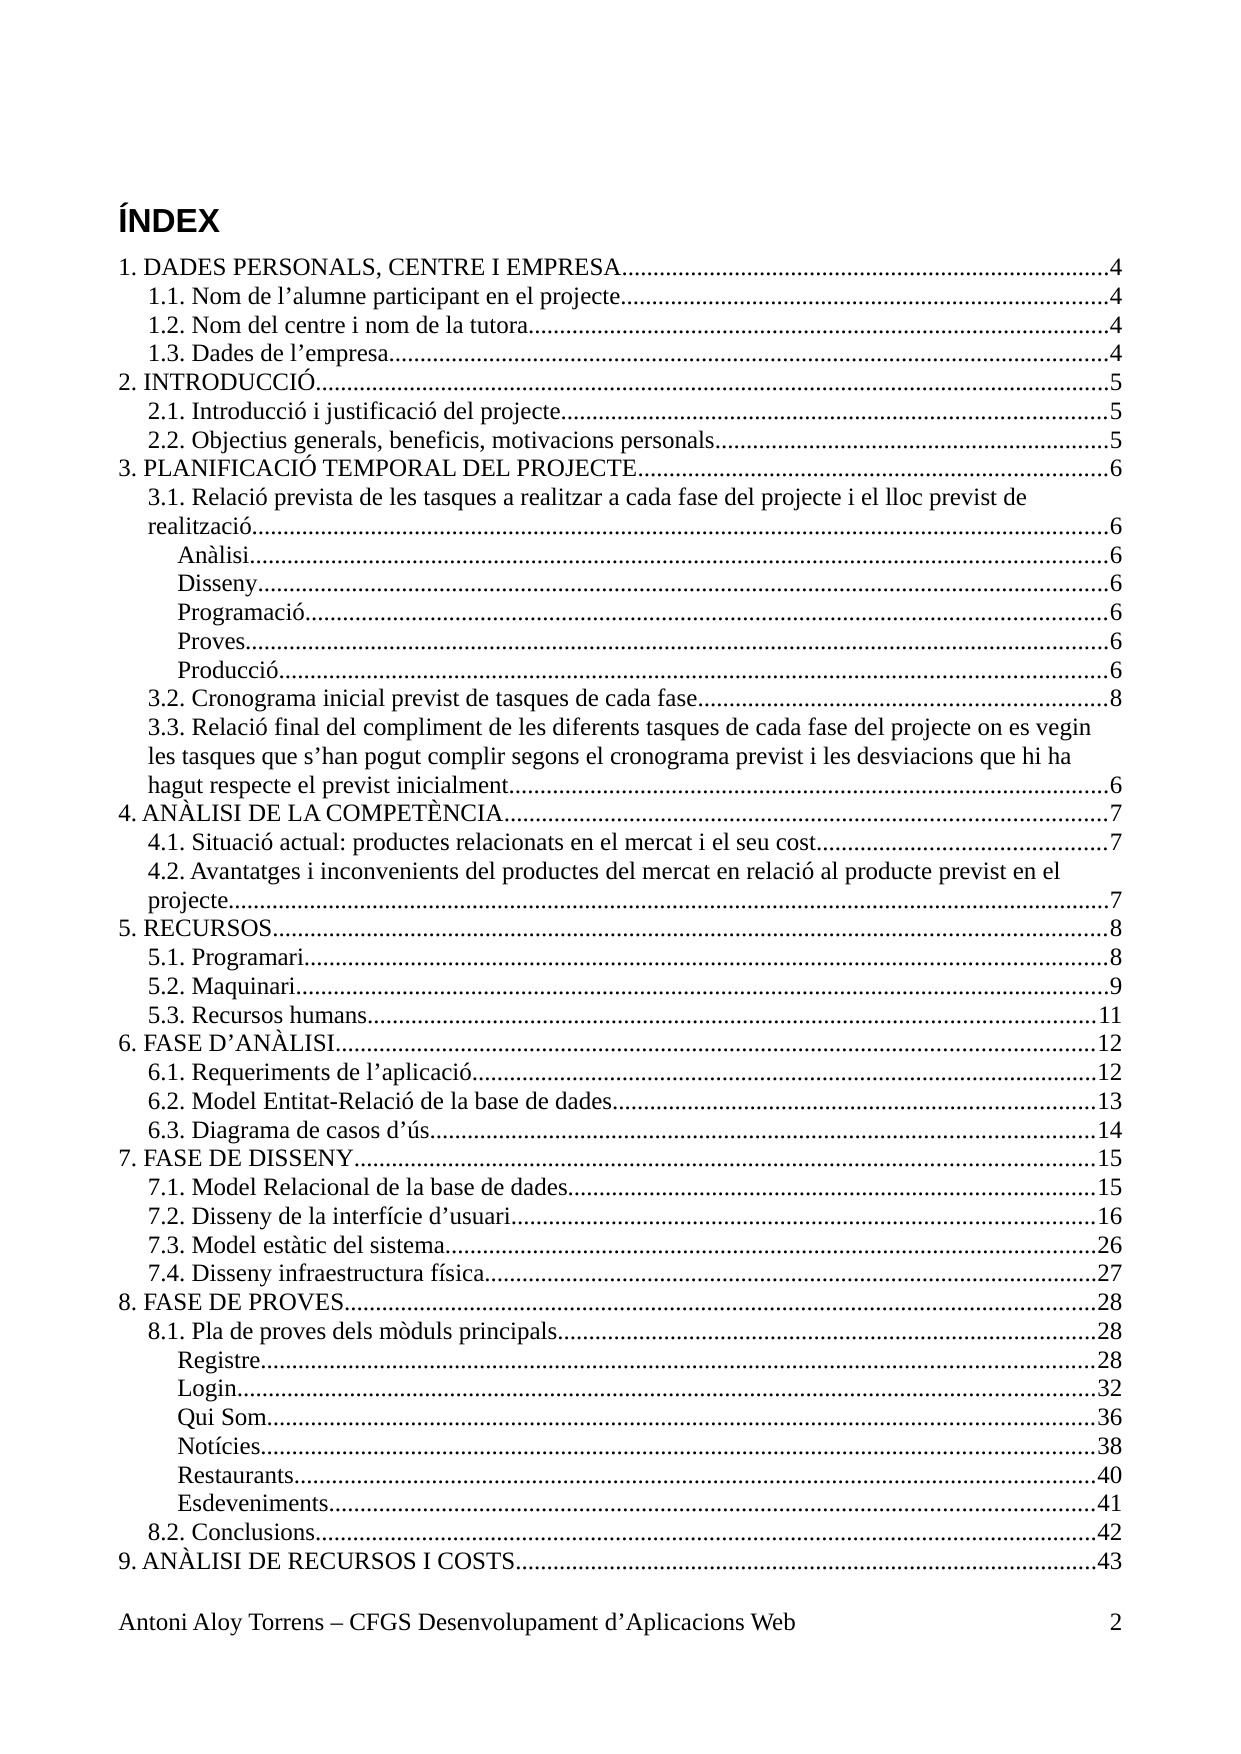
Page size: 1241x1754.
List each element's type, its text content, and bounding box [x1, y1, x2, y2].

text Disseny 6 [177, 568, 1122, 597]
text 6.2. Model Entitat-Relació de la base de dades 13 [148, 1086, 1122, 1115]
text Login 32 [177, 1373, 1122, 1402]
text Programació 6 [177, 597, 1122, 626]
text 3.1. Relació prevista de les tasques a realitzar a cada fase del projecte i el lloc previst de realització 6 [148, 482, 1122, 540]
text 1.2. Nom del centre i nom de la tutora 4 [148, 310, 1122, 338]
text 3. PLANIFICACIÓ TEMPORAL DEL PROJECTE 6 [118, 453, 1122, 482]
text 2.1. Introducció i justificació del projecte 5 [148, 396, 1122, 425]
text 7.3. Model estàtic del sistema 26 [148, 1230, 1122, 1258]
text 6.1. Requeriments de l’aplicació 12 [148, 1057, 1122, 1086]
text 4.2. Avantatges i inconvenients del productes del mercat en relació al producte previst en el projecte 7 [148, 856, 1122, 913]
text 2. INTRODUCCIÓ 5 [118, 367, 1122, 396]
text Anàlisi 6 [177, 540, 1122, 568]
text Proves 6 [177, 626, 1122, 655]
text 6. FASE D’ANÀLISI 12 [118, 1028, 1122, 1057]
text 2.2. Objectius generals, beneficis, motivacions personals... 5 [148, 425, 1122, 453]
text 4. ANÀLISI DE LA COMPETÈNCIA 7 [118, 798, 1122, 827]
text 5.2. Maquinari 9 [148, 971, 1122, 1000]
text 1.1. Nom de l’alumne participant en el projecte 4 [148, 281, 1122, 310]
text 9. ANÀLISI DE RECURSOS I COSTS 43 [118, 1546, 1122, 1575]
text Registre 28 [177, 1345, 1122, 1373]
text Producció 6 [177, 655, 1122, 683]
text Restaurants 40 [177, 1460, 1122, 1488]
text Qui Som 36 [177, 1402, 1122, 1431]
text 5.1. Programari 8 [148, 942, 1122, 971]
text 1. DADES PERSONALS, CENTRE I EMPRESA 4 [118, 252, 1122, 281]
text 7.1. Model Relacional de la base de dades 15 [148, 1172, 1122, 1201]
text 4.1. Situació actual: productes relacionats en el mercat i el seu cost 7 [148, 827, 1122, 856]
text 6.3. Diagrama de casos d’ús 14 [148, 1115, 1122, 1143]
text 1.3. Dades de l’empresa 4 [148, 338, 1122, 367]
text 7.2. Disseny de la interfície d’usuari 16 [148, 1201, 1122, 1230]
text Notícies 38 [177, 1431, 1122, 1460]
text 8. FASE DE PROVES 28 [118, 1287, 1122, 1316]
text 3.2. Cronograma inicial previst de tasques de cada fase 8 [148, 683, 1122, 712]
text 5.3. Recursos humans 11 [148, 1000, 1122, 1028]
text 5. RECURSOS 8 [118, 913, 1122, 942]
text 8.2. Conclusions 42 [148, 1517, 1122, 1546]
text 8.1. Pla de proves dels mòduls principals 28 [148, 1316, 1122, 1345]
text 7. FASE DE DISSENY 15 [118, 1143, 1122, 1172]
text 7.4. Disseny infraestructura física 27 [148, 1258, 1122, 1287]
text 3.3. Relació final del compliment de les diferents tasques de cada fase del projecte on es vegin les tasques que s’han pogut complir segons el cronograma previst i les desviacions que hi ha hagut respecte el previst inicialment 6 [148, 712, 1122, 798]
text Esdeveniments 41 [177, 1488, 1122, 1517]
subtitle ÍNDEX [118, 201, 1122, 240]
